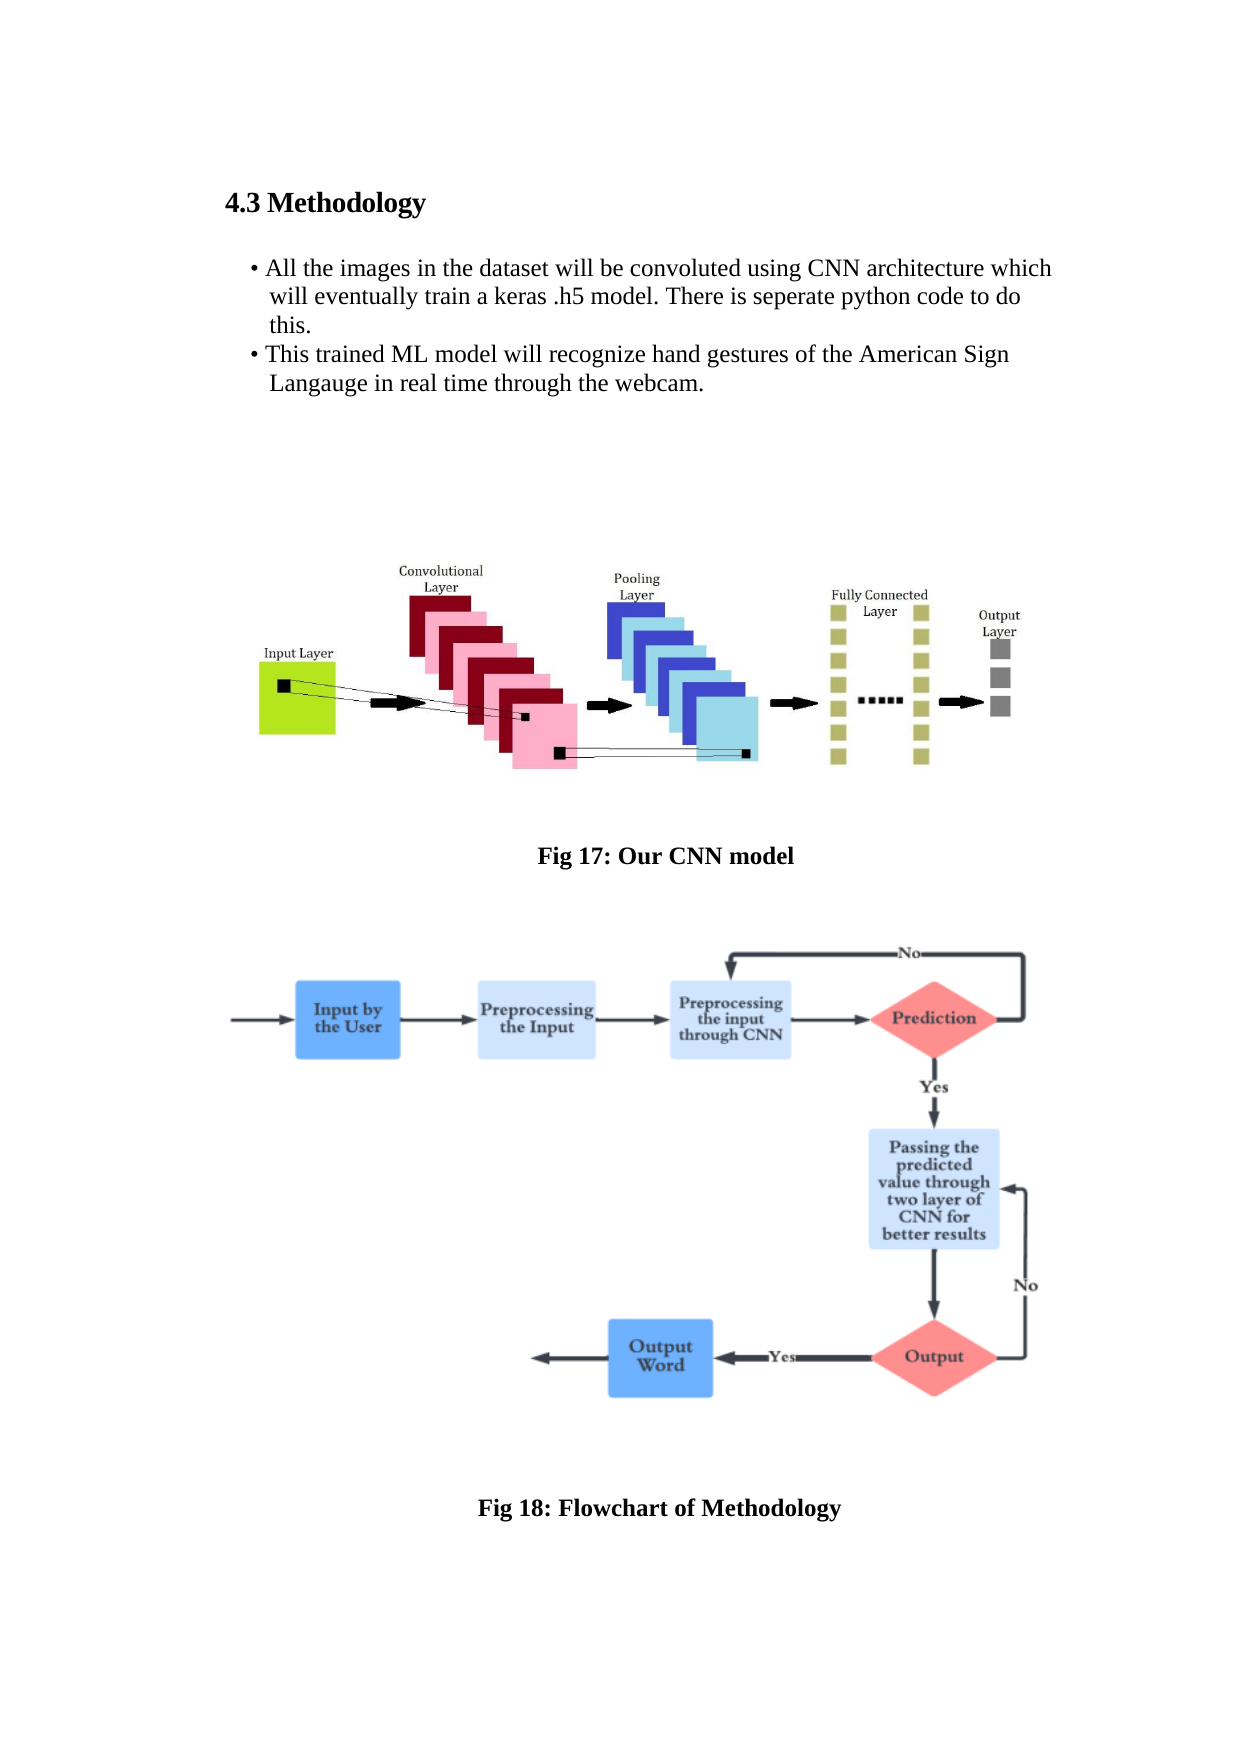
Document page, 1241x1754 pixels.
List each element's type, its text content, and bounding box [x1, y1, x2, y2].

subtitle • All the images in the dataset will be convoluted using CNN architecture which will eventually train a keras .h5 model. There is seperate python code to do this. [225, 253, 1065, 339]
picture [243, 553, 1034, 781]
subtitle 4.3 Methodology [225, 186, 1065, 219]
picture [221, 933, 1062, 1424]
subtitle • This trained ML model will recognize hand gestures of the American Sign Langauge in real time through the webcam. [225, 339, 1065, 396]
text Fig 17: Our CNN model [225, 841, 1015, 869]
